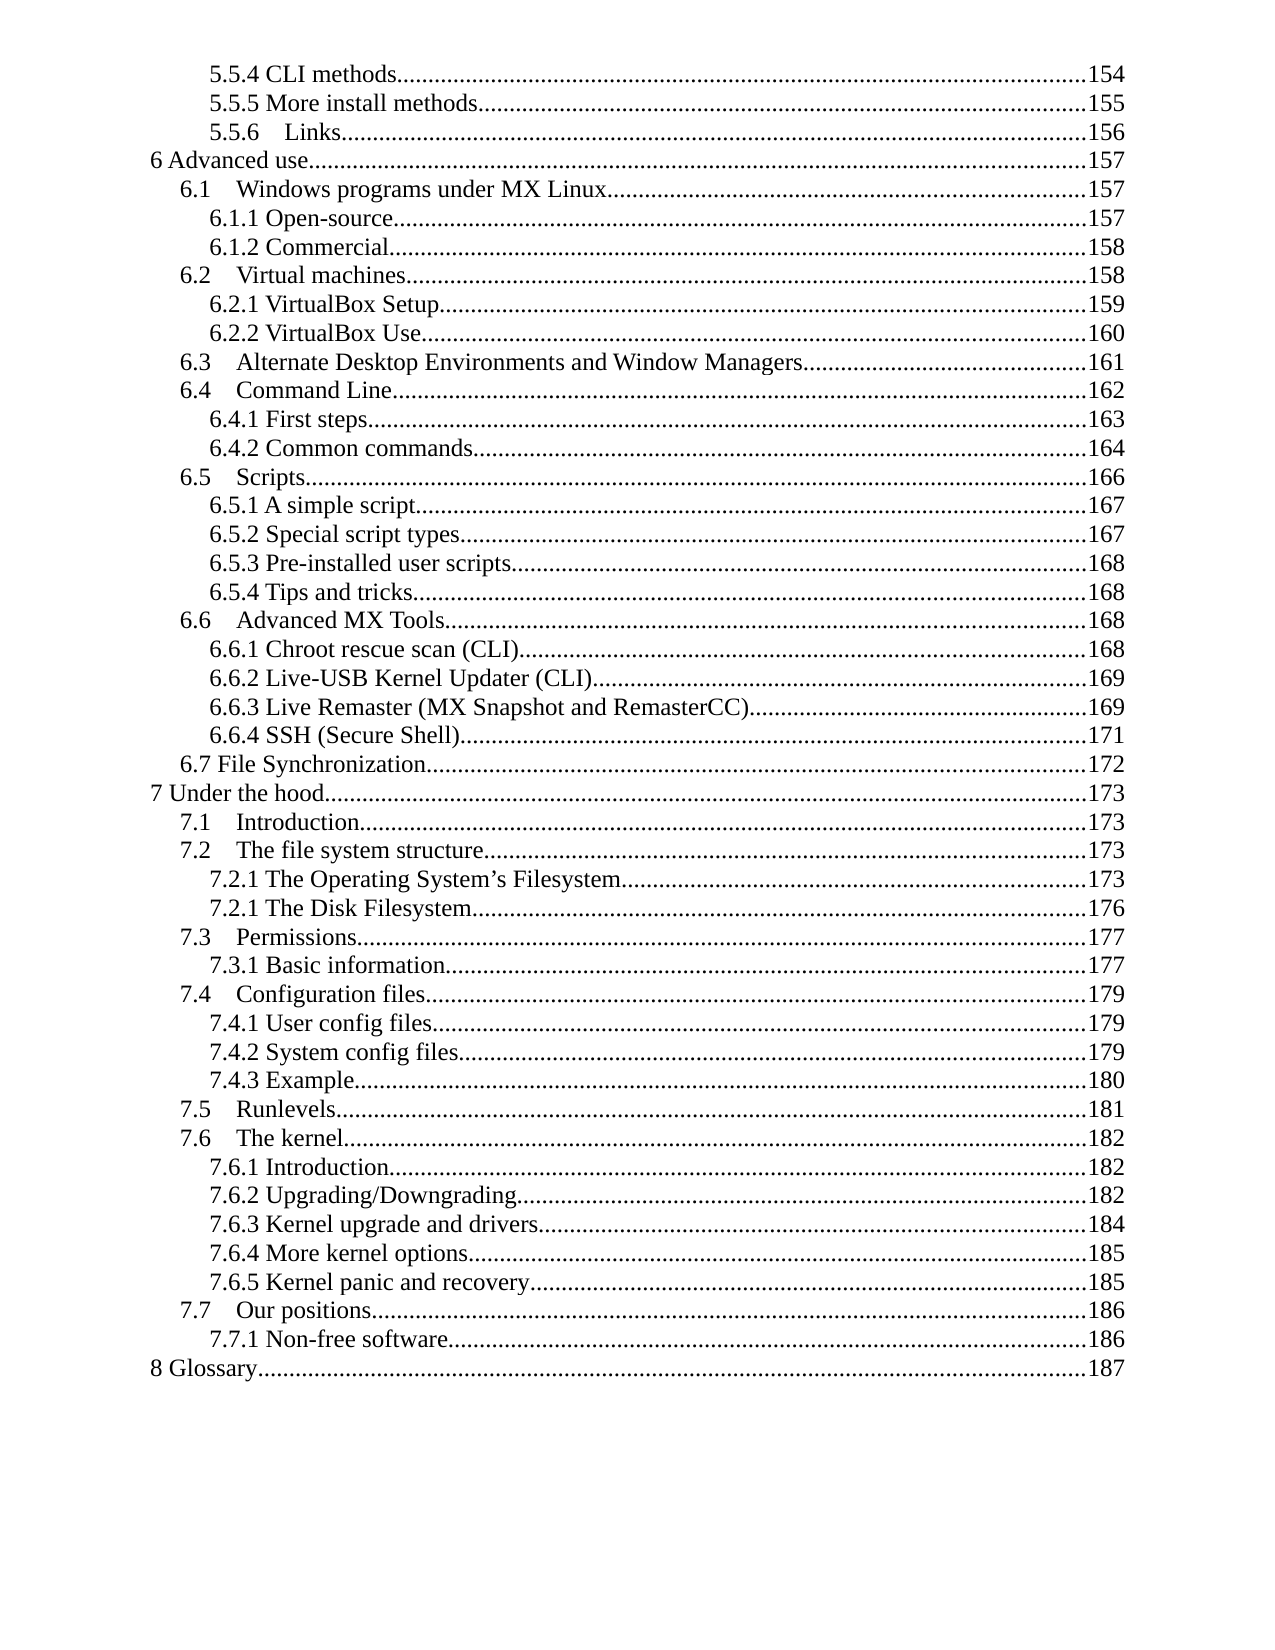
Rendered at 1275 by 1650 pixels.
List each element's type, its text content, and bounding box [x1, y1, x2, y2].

text 7.6.1 Introduction 182 [209, 1152, 1125, 1180]
text 5.5.6 Links 156 [209, 117, 1125, 145]
text 5.5.4 CLI methods 154 [209, 59, 1125, 88]
text 7.6.5 Kernel panic and recovery 185 [209, 1267, 1125, 1295]
text 6.4.1 First steps 163 [209, 404, 1125, 433]
text 6.6.4 SSH (Secure Shell) 171 [209, 720, 1125, 749]
text 6.2.1 VirtualBox Setup 159 [209, 289, 1125, 318]
text 6.1.2 Commercial 158 [209, 232, 1125, 260]
text 6.5.4 Tips and tricks 168 [209, 577, 1125, 605]
text 7.4.1 User config files 179 [209, 1008, 1125, 1037]
text 6.1.1 Open-source 157 [209, 203, 1125, 232]
text 6.4.2 Common commands 164 [209, 433, 1125, 462]
text 7.3.1 Basic information 177 [209, 950, 1125, 979]
text 7.7.1 Non-free software 186 [209, 1324, 1125, 1353]
text 6.6.2 Live-USB Kernel Updater (CLI) 169 [209, 663, 1125, 692]
text 6.2.2 VirtualBox Use 160 [209, 318, 1125, 347]
text 7.6.2 Upgrading/Downgrading 182 [209, 1180, 1125, 1209]
text 6.5.2 Special script types 167 [209, 519, 1125, 548]
text 7.4.2 System config files 179 [209, 1037, 1125, 1065]
text 7.4.3 Example 180 [209, 1065, 1125, 1094]
text 6.5.1 A simple script 167 [209, 490, 1125, 519]
text 7.2.1 The Disk Filesystem 176 [209, 893, 1125, 922]
text 5.5.5 More install methods 155 [209, 88, 1125, 117]
text 7.2.1 The Operating System’s Filesystem 173 [209, 864, 1125, 893]
text 7.6.3 Kernel upgrade and drivers 184 [209, 1209, 1125, 1238]
text 6.6.3 Live Remaster (MX Snapshot and RemasterCC) 169 [209, 692, 1125, 720]
text 6.5.3 Pre-installed user scripts 168 [209, 548, 1125, 577]
text 7.6.4 More kernel options 185 [209, 1238, 1125, 1267]
text 6.6.1 Chroot rescue scan (CLI) 168 [209, 634, 1125, 663]
